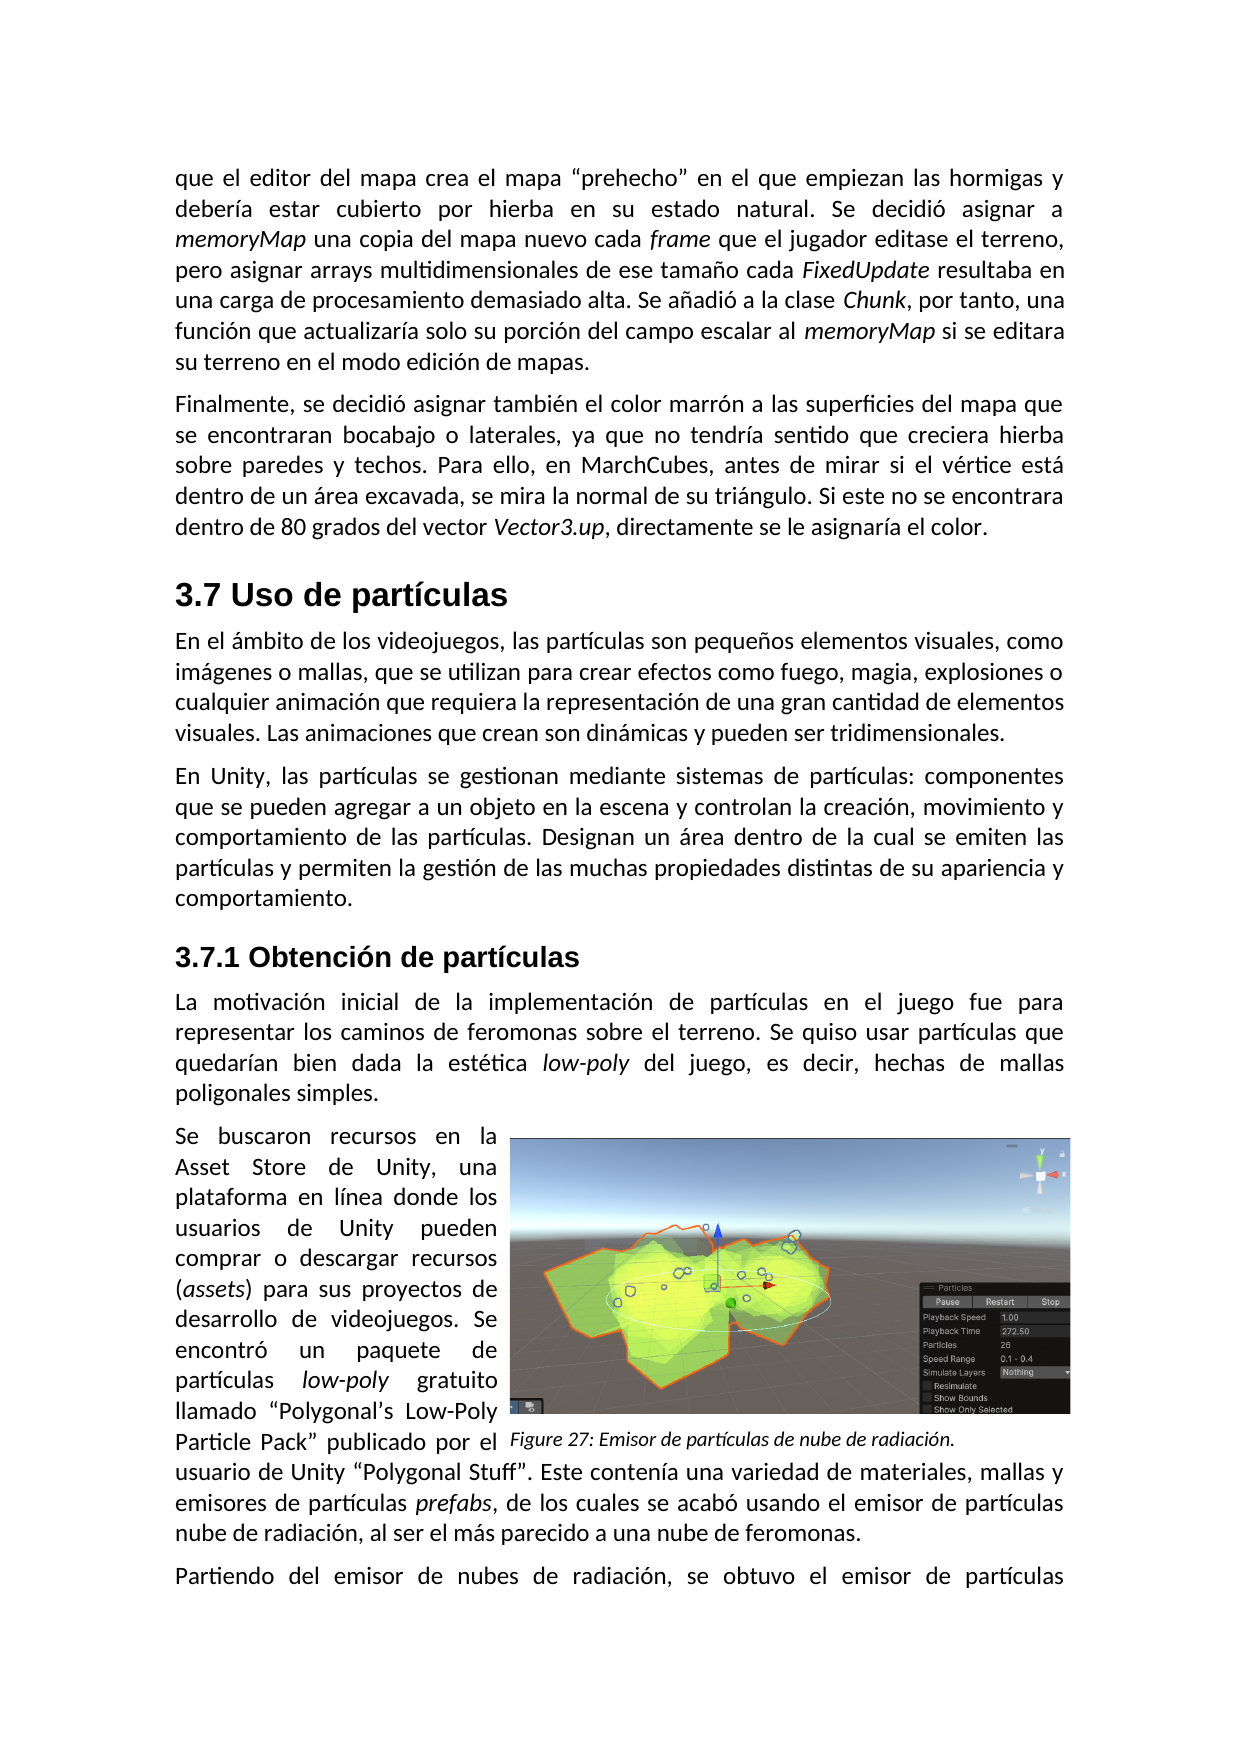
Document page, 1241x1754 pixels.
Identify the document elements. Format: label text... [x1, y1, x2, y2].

text Se buscaron recursos en la Asset Store de Unity, una plataforma en línea donde los usuarios de Unity pueden comprar o descargar recursos (assets) para sus proyectos de desarrollo de videojuegos. Se encontró un paquete de partículas low-poly gratuito llamado “Polygonal’s Low-Poly Particle Pack” publicado por el usuario de Unity “Polygonal Stuff”. Este contenía una variedad de materiales, mallas y emisores de partículas prefabs, de los cuales se acabó usando el emisor de partículas nube de radiación, al ser el más parecido a una nube de feromonas. [175, 1120, 1070, 1548]
text Partiendo del emisor de nubes de radiación, se obtuvo el emisor de partículas [175, 1560, 1065, 1591]
picture [509, 1138, 1071, 1414]
subtitle Uso de partículas [175, 574, 1065, 613]
text En el ámbito de los videojuegos, las partículas son pequeños elementos visuales, como imágenes o mallas, que se utilizan para crear efectos como fuego, magia, explosiones o cualquier animación que requiera la representación de una gran cantidad de elementos visuales. Las animaciones que crean son dinámicas y pueden ser tridimensionales. [175, 626, 1065, 748]
text En Unity, las partículas se gestionan mediante sistemas de partículas: componentes que se pueden agregar a un objeto en la escena y controlan la creación, movimiento y comportamiento de las partículas. Designan un área dentro de la cual se emiten las partículas y permiten la gestión de las muchas propiedades distintas de su apariencia y comportamiento. [175, 760, 1065, 913]
subtitle Obtención de partículas [175, 940, 1065, 973]
text que el editor del mapa crea el mapa “prehecho” en el que empiezan las hormigas y debería estar cubierto por hierba en su estado natural. Se decidió asignar a memoryMap una copia del mapa nuevo cada frame que el jugador editase el terreno, pero asignar arrays multidimensionales de ese tamaño cada FixedUpdate resultaba en una carga de procesamiento demasiado alta. Se añadió a la clase Chunk, por tanto, una función que actualizaría solo su porción del campo escalar al memoryMap si se editara su terreno en el modo edición de mapas. [175, 162, 1065, 376]
text Finalmente, se decidió asignar también el color marrón a las superficies del mapa que se encontraran bocabajo o laterales, ya que no tendría sentido que creciera hierba sobre paredes y techos. Para ello, en MarchCubes, antes de mirar si el vértice está dentro de un área excavada, se mira la normal de su triángulo. Si este no se encontrara dentro de 80 grados del vector Vector3.up, directamente se le asignaría el color. [175, 389, 1065, 541]
text Figure 27: Emisor de partículas de nube de radiación. [510, 1414, 1070, 1451]
text La motivación inicial de la implementación de partículas en el juego fue para representar los caminos de feromonas sobre el terreno. Se quiso usar partículas que quedarían bien dada la estética low-poly del juego, es decir, hechas de mallas poligonales simples. [175, 986, 1065, 1108]
